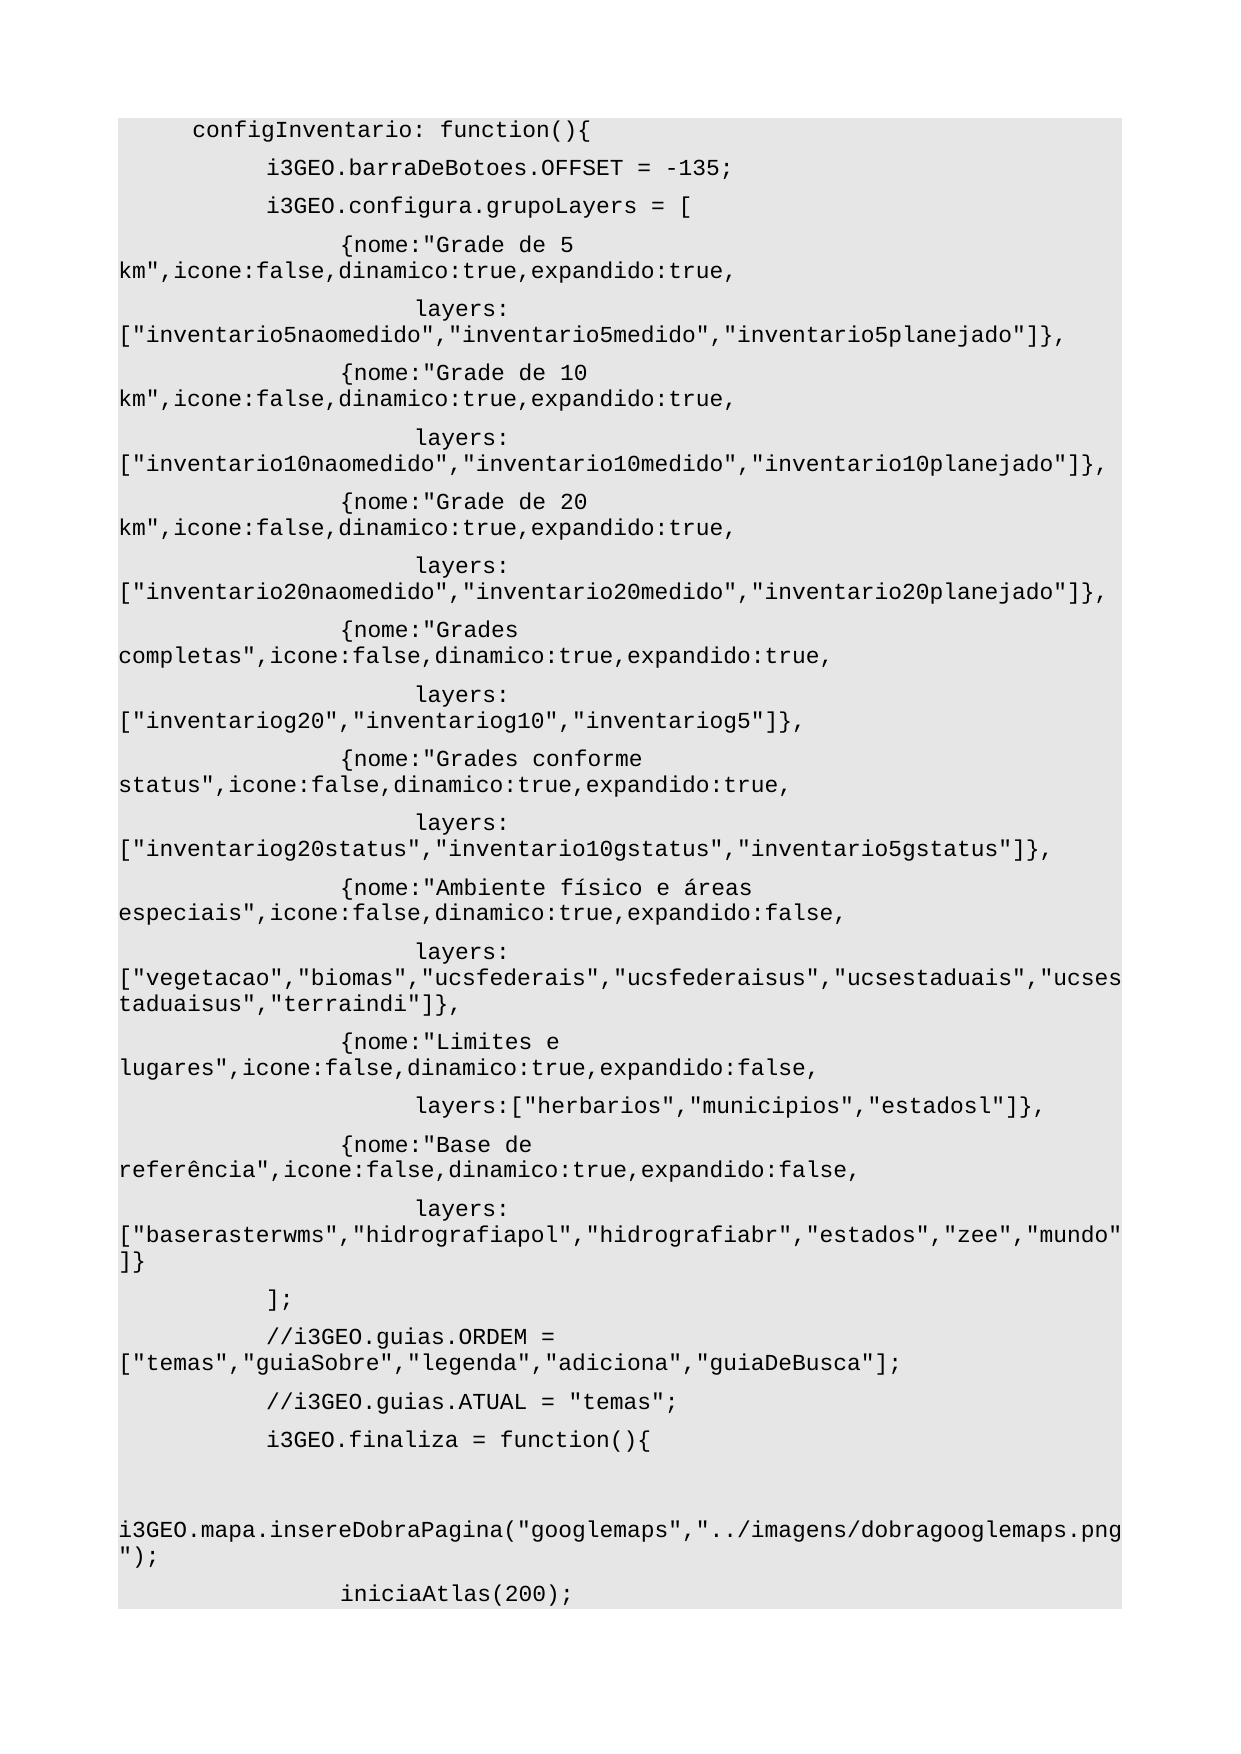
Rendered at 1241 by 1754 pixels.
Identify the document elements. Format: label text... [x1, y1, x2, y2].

text layers:["baserasterwms","hidrografiapol","hidrografiabr","estados","zee","mundo"]} [118, 1197, 1122, 1275]
text layers:["inventario5naomedido","inventario5medido","inventario5planejado"]}, [118, 297, 1122, 349]
text layers:["inventario10naomedido","inventario10medido","inventario10planejado"]}, [118, 426, 1122, 478]
text {nome:"Grade de 5 km",icone:false,dinamico:true,expandido:true, [118, 233, 1122, 285]
text layers:["herbarios","municipios","estadosl"]}, [118, 1094, 1122, 1121]
text ]; [118, 1287, 1122, 1313]
text iniciaAtlas(200); [118, 1583, 1122, 1609]
text layers:["vegetacao","biomas","ucsfederais","ucsfederaisus","ucsestaduais","ucsestaduaisus","terraindi"]}, [118, 940, 1122, 1018]
text i3GEO.finaliza = function(){ [118, 1428, 1122, 1454]
text {nome:"Base de referência",icone:false,dinamico:true,expandido:false, [118, 1133, 1122, 1185]
text configInventario: function(){ [118, 118, 1122, 144]
text {nome:"Grades conforme status",icone:false,dinamico:true,expandido:true, [118, 747, 1122, 799]
text layers:["inventariog20status","inventario10gstatus","inventario5gstatus"]}, [118, 812, 1122, 863]
text i3GEO.mapa.insereDobraPagina("googlemaps","../imagens/dobragooglemaps.png"); [118, 1467, 1122, 1570]
text //i3GEO.guias.ORDEM = ["temas","guiaSobre","legenda","adiciona","guiaDeBusca"]; [118, 1326, 1122, 1378]
text {nome:"Limites e lugares",icone:false,dinamico:true,expandido:false, [118, 1030, 1122, 1082]
text layers:["inventario20naomedido","inventario20medido","inventario20planejado"]}, [118, 554, 1122, 606]
text i3GEO.configura.grupoLayers = [ [118, 195, 1122, 221]
text layers:["inventariog20","inventariog10","inventariog5"]}, [118, 683, 1122, 735]
text {nome:"Grade de 20 km",icone:false,dinamico:true,expandido:true, [118, 490, 1122, 542]
text i3GEO.barraDeBotoes.OFFSET = -135; [118, 156, 1122, 182]
text //i3GEO.guias.ATUAL = "temas"; [118, 1390, 1122, 1416]
text {nome:"Ambiente físico e áreas especiais",icone:false,dinamico:true,expandido:false, [118, 876, 1122, 928]
text {nome:"Grade de 10 km",icone:false,dinamico:true,expandido:true, [118, 362, 1122, 413]
text {nome:"Grades completas",icone:false,dinamico:true,expandido:true, [118, 619, 1122, 671]
